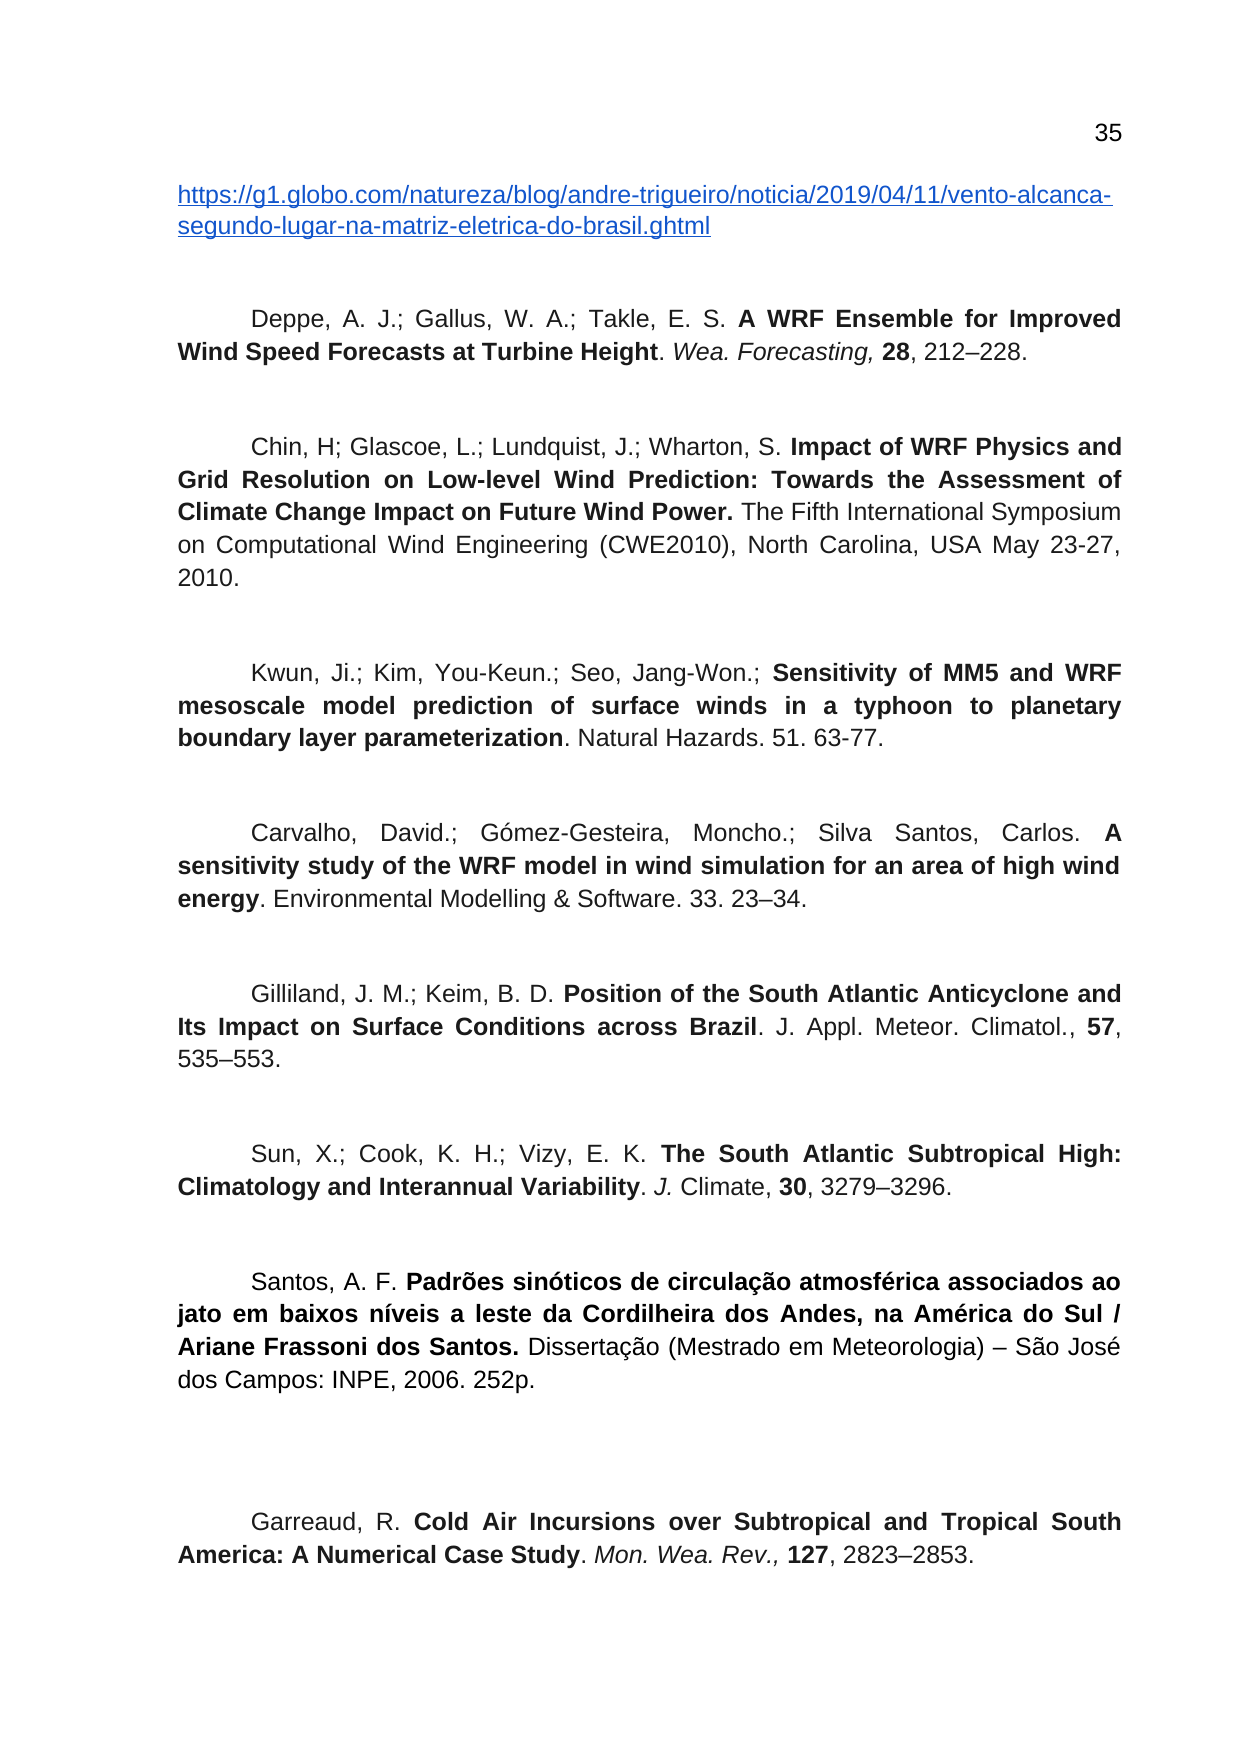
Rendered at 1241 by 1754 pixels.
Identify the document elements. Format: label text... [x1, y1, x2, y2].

text Garreaud, R. Cold Air Incursions over Subtropical and Tropical South America: A Numerical Case Study. Mon. Wea. Rev., 127, 2823–2853. [177, 1503, 1122, 1569]
text Deppe, A. J.; Gallus, W. A.; Takle, E. S. A WRF Ensemble for Improved Wind Speed Forecasts at Turbine Height. Wea. Forecasting, 28, 212–228. [177, 300, 1122, 366]
text Sun, X.; Cook, K. H.; Vizy, E. K. The South Atlantic Subtropical High: Climatology and Interannual Variability. J. Climate, 30, 3279–3296. [177, 1135, 1122, 1201]
text Gilliland, J. M.; Keim, B. D. Position of the South Atlantic Anticyclone and Its Impact on Surface Conditions across Brazil. J. Appl. Meteor. Climatol., 57, 535–553. [177, 974, 1122, 1073]
text Kwun, Ji.; Kim, You-Keun.; Seo, Jang-Won.; Sensitivity of MM5 and WRF mesoscale model prediction of surface winds in a typhoon to planetary boundary layer parameterization. Natural Hazards. 51. 63-77. [177, 654, 1122, 752]
text Chin, H; Glascoe, L.; Lundquist, J.; Wharton, S. Impact of WRF Physics and Grid Resolution on Low-level Wind Prediction: Towards the Assessment of Climate Change Impact on Future Wind Power. The Fifth International Symposium on Computational Wind Engineering (CWE2010), North Carolina, USA May 23-27, 2010. [177, 428, 1122, 592]
text https://g1.globo.com/natureza/blog/andre-trigueiro/noticia/2019/04/11/vento-alcanca-segundo-lugar-na-matriz-eletrica-do-brasil.ghtml [177, 177, 1122, 240]
text Santos, A. F. Padrões sinóticos de circulação atmosférica associados ao jato em baixos níveis a leste da Cordilheira dos Andes, na América do Sul / Ariane Frassoni dos Santos. Dissertação (Mestrado em Meteorologia) – São José dos Campos: INPE, 2006. 252p. [177, 1263, 1122, 1394]
text Carvalho, David.; Gómez-Gesteira, Moncho.; Silva Santos, Carlos. A sensitivity study of the WRF model in wind simulation for an area of high wind energy. Environmental Modelling & Software. 33. 23–34. [177, 814, 1122, 913]
